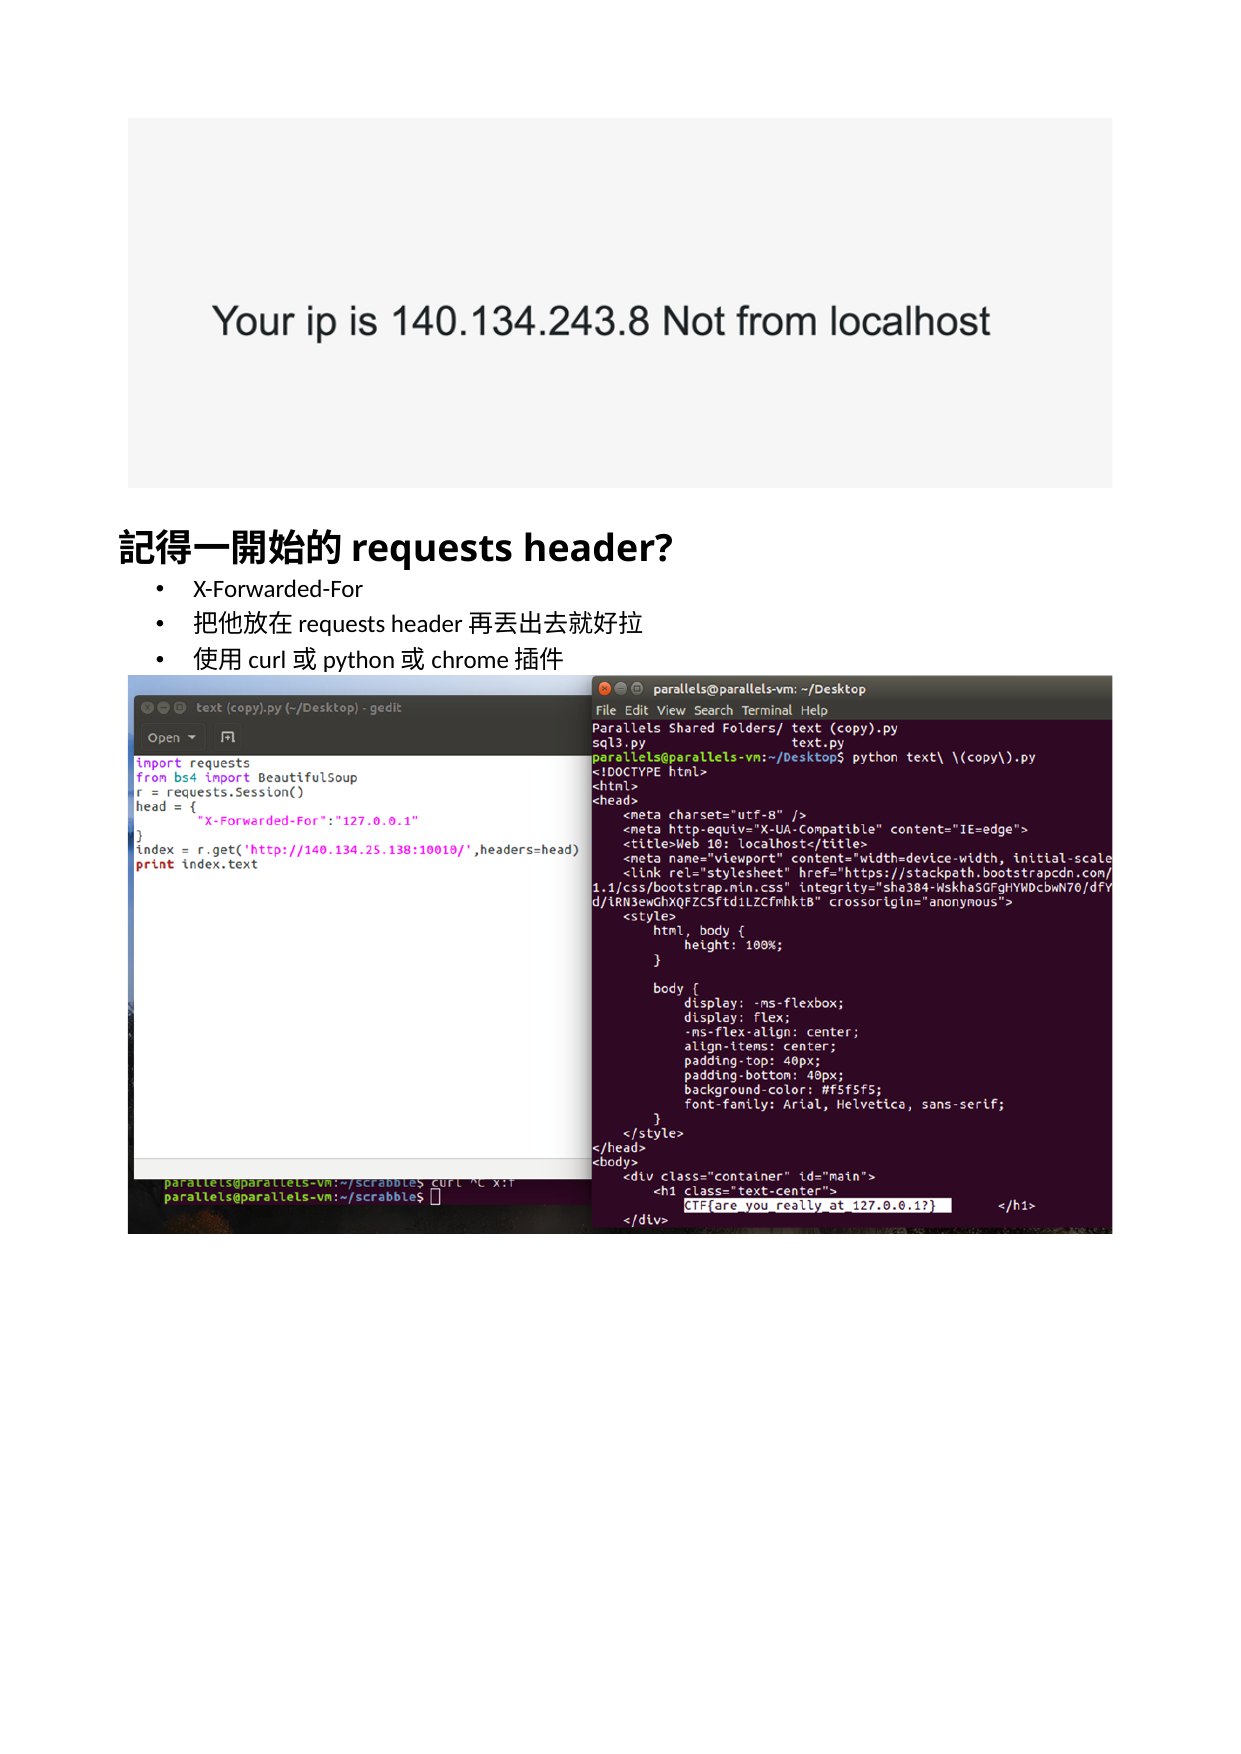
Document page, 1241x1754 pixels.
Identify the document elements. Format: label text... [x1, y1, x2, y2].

list 把他放在requests header再丟出去就好拉 [156, 603, 1122, 639]
subtitle 記得一開始的requests header? [118, 518, 1122, 573]
list 使用curl 或 python 或 chrome 插件 [156, 639, 1122, 676]
picture [127, 675, 1113, 1234]
picture [127, 118, 1113, 488]
list X-Forwarded-For [156, 573, 1122, 603]
